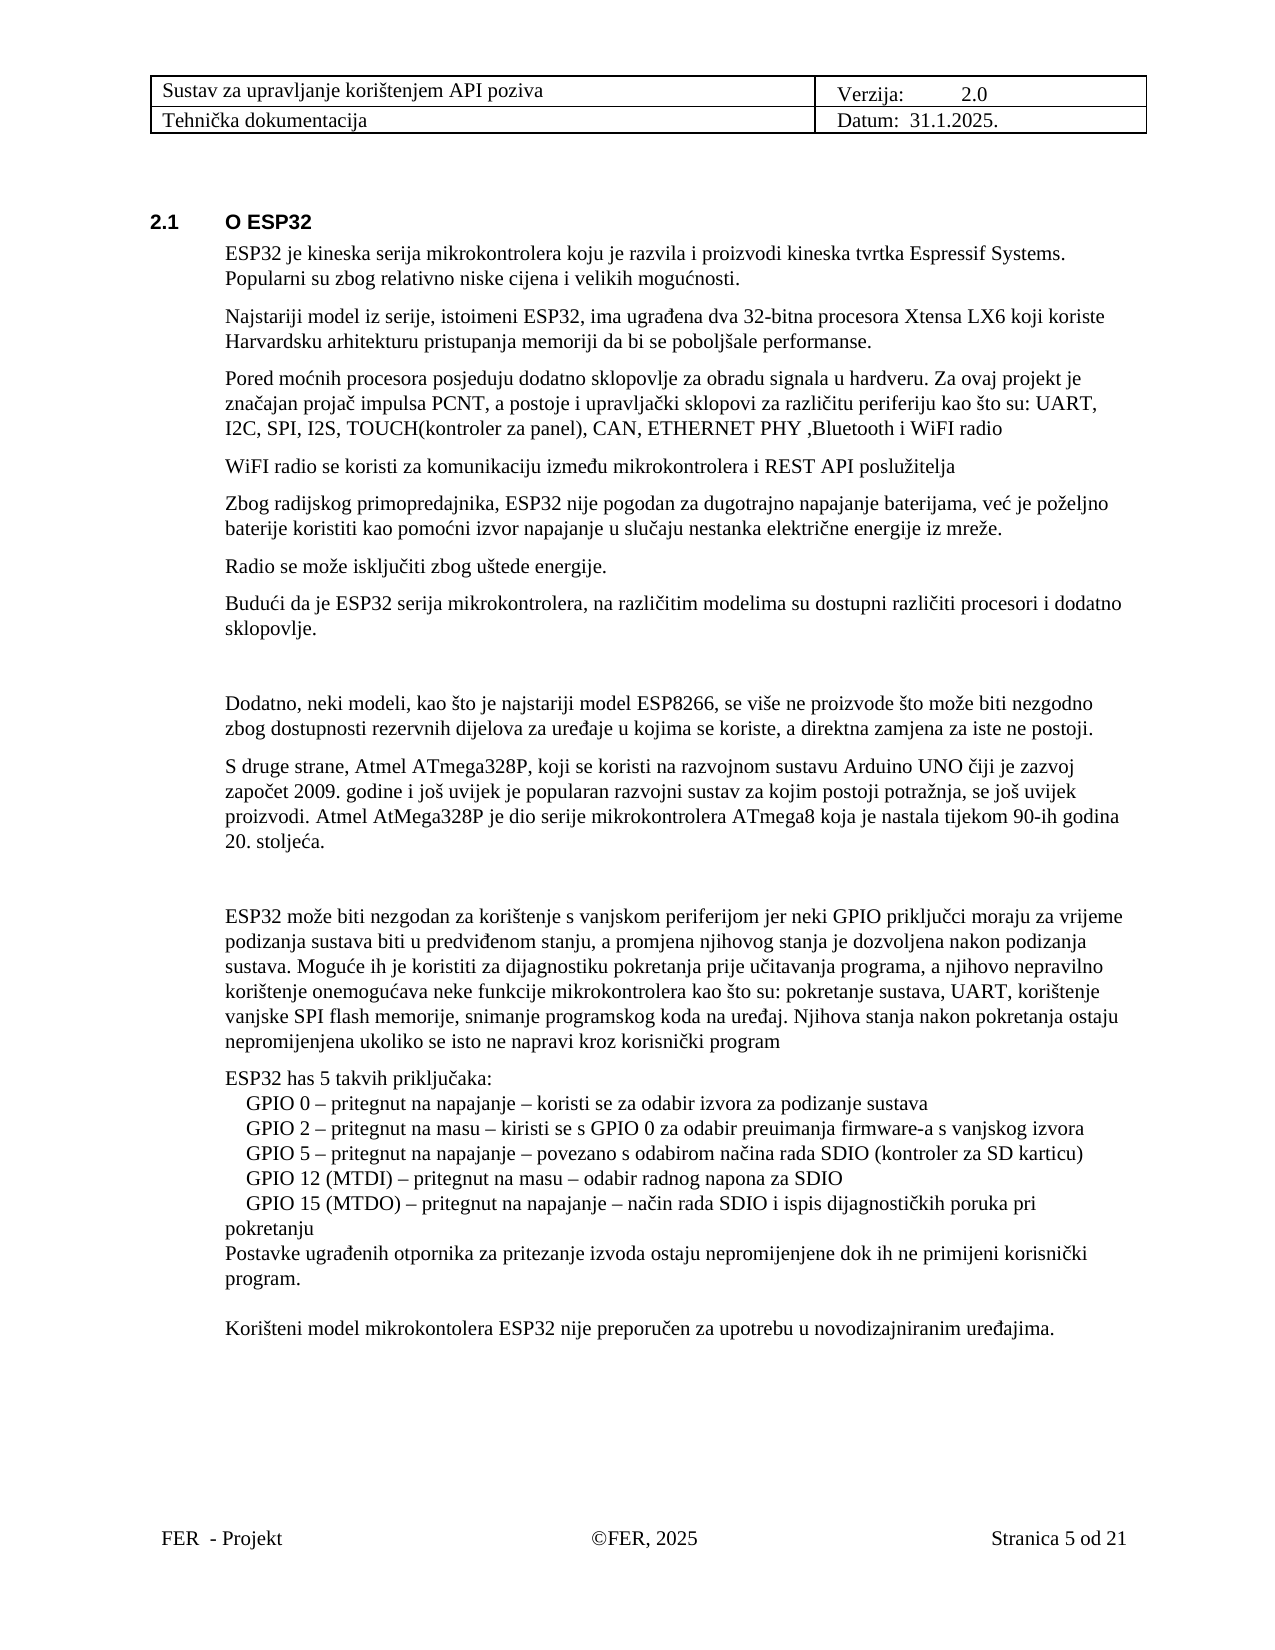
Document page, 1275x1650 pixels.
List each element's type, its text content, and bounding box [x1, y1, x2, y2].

text Najstariji model iz serije, istoimeni ESP32, ima ugrađena dva 32-bitna procesora Xtensa LX6 koji koriste Harvardsku arhitekturu pristupanja memoriji da bi se poboljšale performanse. [225, 303, 1125, 353]
text GPIO 0 – pritegnut na napajanje – koristi se za odabir izvora za podizanje sustava [225, 1090, 1125, 1115]
text Radio se može isključiti zbog uštede energije. [225, 553, 1125, 578]
text GPIO 5 – pritegnut na napajanje – povezano s odabirom načina rada SDIO (kontroler za SD karticu) [225, 1140, 1125, 1165]
text ESP32 has 5 takvih priključaka: [225, 1065, 1125, 1090]
text ESP32 je kineska serija mikrokontrolera koju je razvila i proizvodi kineska tvrtka Espressif Systems. Popularni su zbog relativno niske cijena i velikih mogućnosti. [225, 240, 1125, 290]
text GPIO 2 – pritegnut na masu – kiristi se s GPIO 0 za odabir preuimanja firmware-a s vanjskog izvora [225, 1115, 1125, 1140]
text WiFI radio se koristi za komunikaciju između mikrokontrolera i REST API poslužitelja [225, 453, 1125, 478]
subtitle O ESP32 [150, 209, 1125, 234]
text Dodatno, neki modeli, kao što je najstariji model ESP8266, se više ne proizvode što može biti nezgodno zbog dostupnosti rezervnih dijelova za uređaje u kojima se koriste, a direktna zamjena za iste ne postoji. [225, 690, 1125, 740]
text Korišteni model mikrokontolera ESP32 nije preporučen za upotrebu u novodizajniranim uređajima. [225, 1315, 1125, 1340]
text ESP32 može biti nezgodan za korištenje s vanjskom periferijom jer neki GPIO priključci moraju za vrijeme podizanja sustava biti u predviđenom stanju, a promjena njihovog stanja je dozvoljena nakon podizanja sustava. Moguće ih je koristiti za dijagnostiku pokretanja prije učitavanja programa, a njihovo nepravilno korištenje onemogućava neke funkcije mikrokontrolera kao što su: pokretanje sustava, UART, korištenje vanjske SPI flash memorije, snimanje programskog koda na uređaj. Njihova stanja nakon pokretanja ostaju nepromijenjena ukoliko se isto ne napravi kroz korisnički program [225, 903, 1125, 1053]
text GPIO 15 (MTDO) – pritegnut na napajanje – način rada SDIO i ispis dijagnostičkih poruka pri pokretanju [225, 1190, 1125, 1240]
text Pored moćnih procesora posjeduju dodatno sklopovlje za obradu signala u hardveru. Za ovaj projekt je značajan projač impulsa PCNT, a postoje i upravljački sklopovi za različitu periferiju kao što su: UART, I2C, SPI, I2S, TOUCH(kontroler za panel), CAN, ETHERNET PHY ,Bluetooth i WiFI radio [225, 365, 1125, 440]
text Zbog radijskog primopredajnika, ESP32 nije pogodan za dugotrajno napajanje baterijama, već je poželjno baterije koristiti kao pomoćni izvor napajanje u slučaju nestanka električne energije iz mreže. [225, 490, 1125, 540]
text Postavke ugrađenih otpornika za pritezanje izvoda ostaju nepromijenjene dok ih ne primijeni korisnički program. [225, 1240, 1125, 1290]
text Budući da je ESP32 serija mikrokontrolera, na različitim modelima su dostupni različiti procesori i dodatno sklopovlje. [225, 590, 1125, 640]
text S druge strane, Atmel ATmega328P, koji se koristi na razvojnom sustavu Arduino UNO čiji je zazvoj započet 2009. godine i još uvijek je popularan razvojni sustav za kojim postoji potražnja, se još uvijek proizvodi. Atmel AtMega328P je dio serije mikrokontrolera ATmega8 koja je nastala tijekom 90-ih godina 20. stoljeća. [225, 753, 1125, 853]
text GPIO 12 (MTDI) – pritegnut na masu – odabir radnog napona za SDIO [225, 1165, 1125, 1190]
